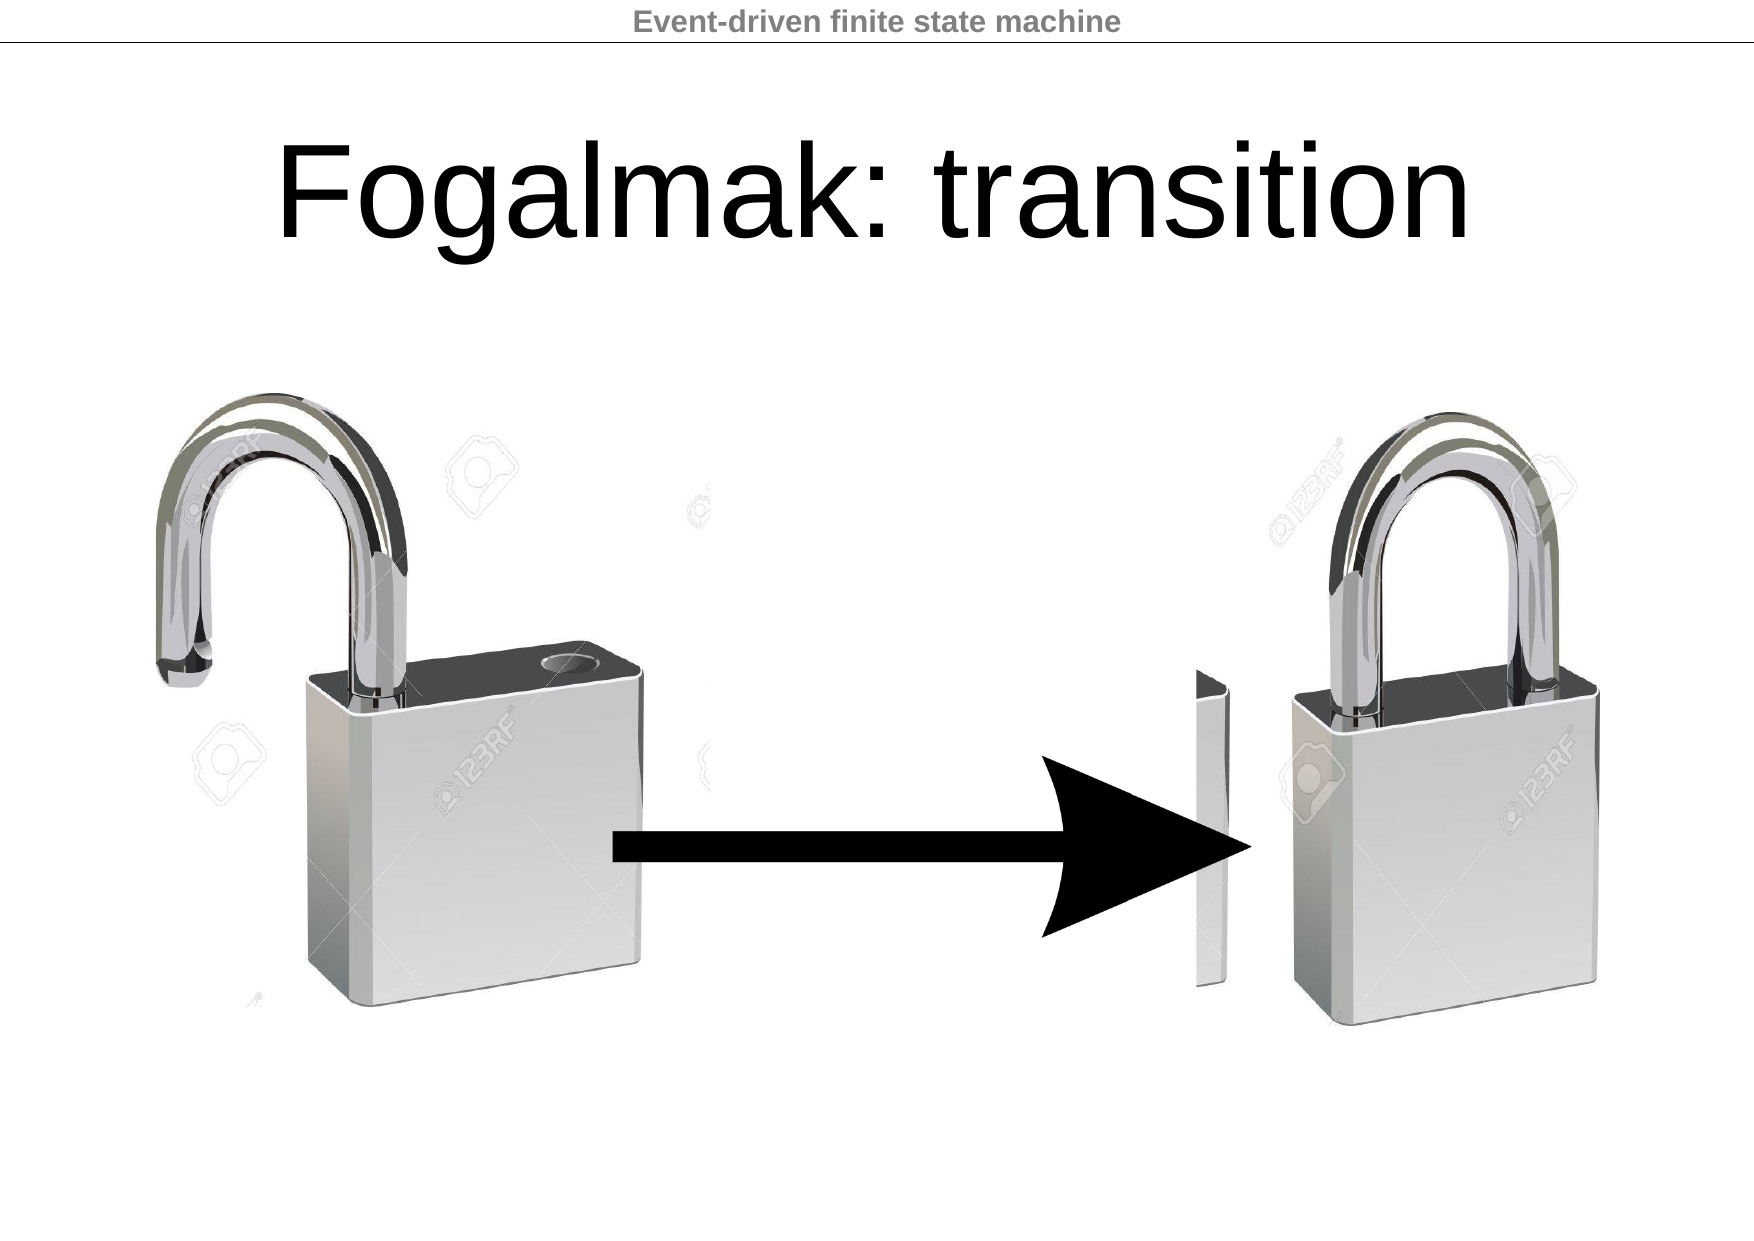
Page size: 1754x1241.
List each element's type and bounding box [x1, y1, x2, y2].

picture [155, 393, 1252, 1007]
